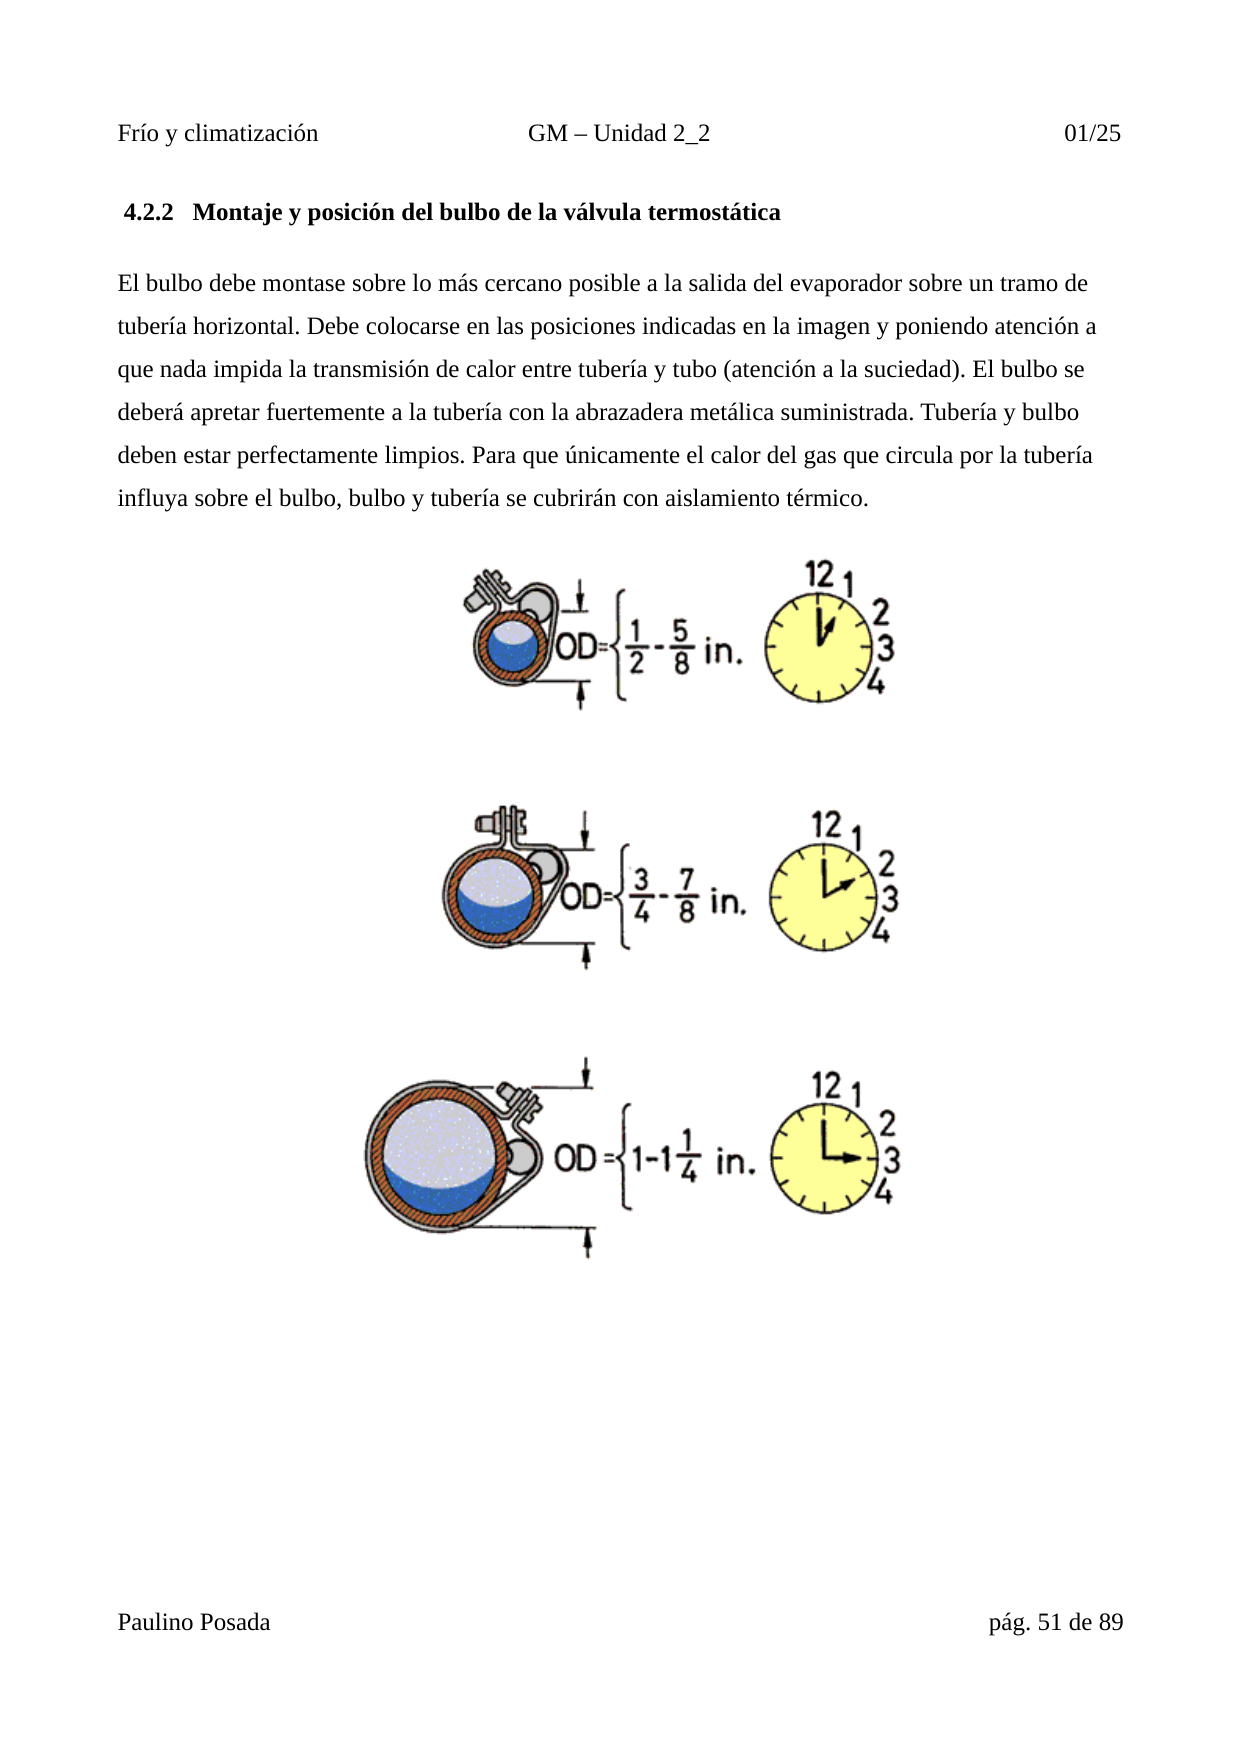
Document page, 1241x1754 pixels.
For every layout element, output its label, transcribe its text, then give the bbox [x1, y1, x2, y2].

subtitle Montaje y posición del bulbo de la válvula termostática [117, 197, 1123, 226]
text El bulbo debe montase sobre lo más cercano posible a la salida del evaporador sobre un tramo de tubería horizontal. Debe colocarse en las posiciones indicadas en la imagen y poniendo atención a que nada impida la transmisión de calor entre tubería y tubo (atención a la suciedad). El bulbo se deberá apretar fuertemente a la tubería con la abrazadera metálica suministrada. Tubería y bulbo deben estar perfectamente limpios. Para que únicamente el calor del gas que circula por la tubería influya sobre el bulbo, bulbo y tubería se cubrirán con aislamiento térmico. [117, 268, 1123, 512]
picture [356, 552, 904, 1263]
